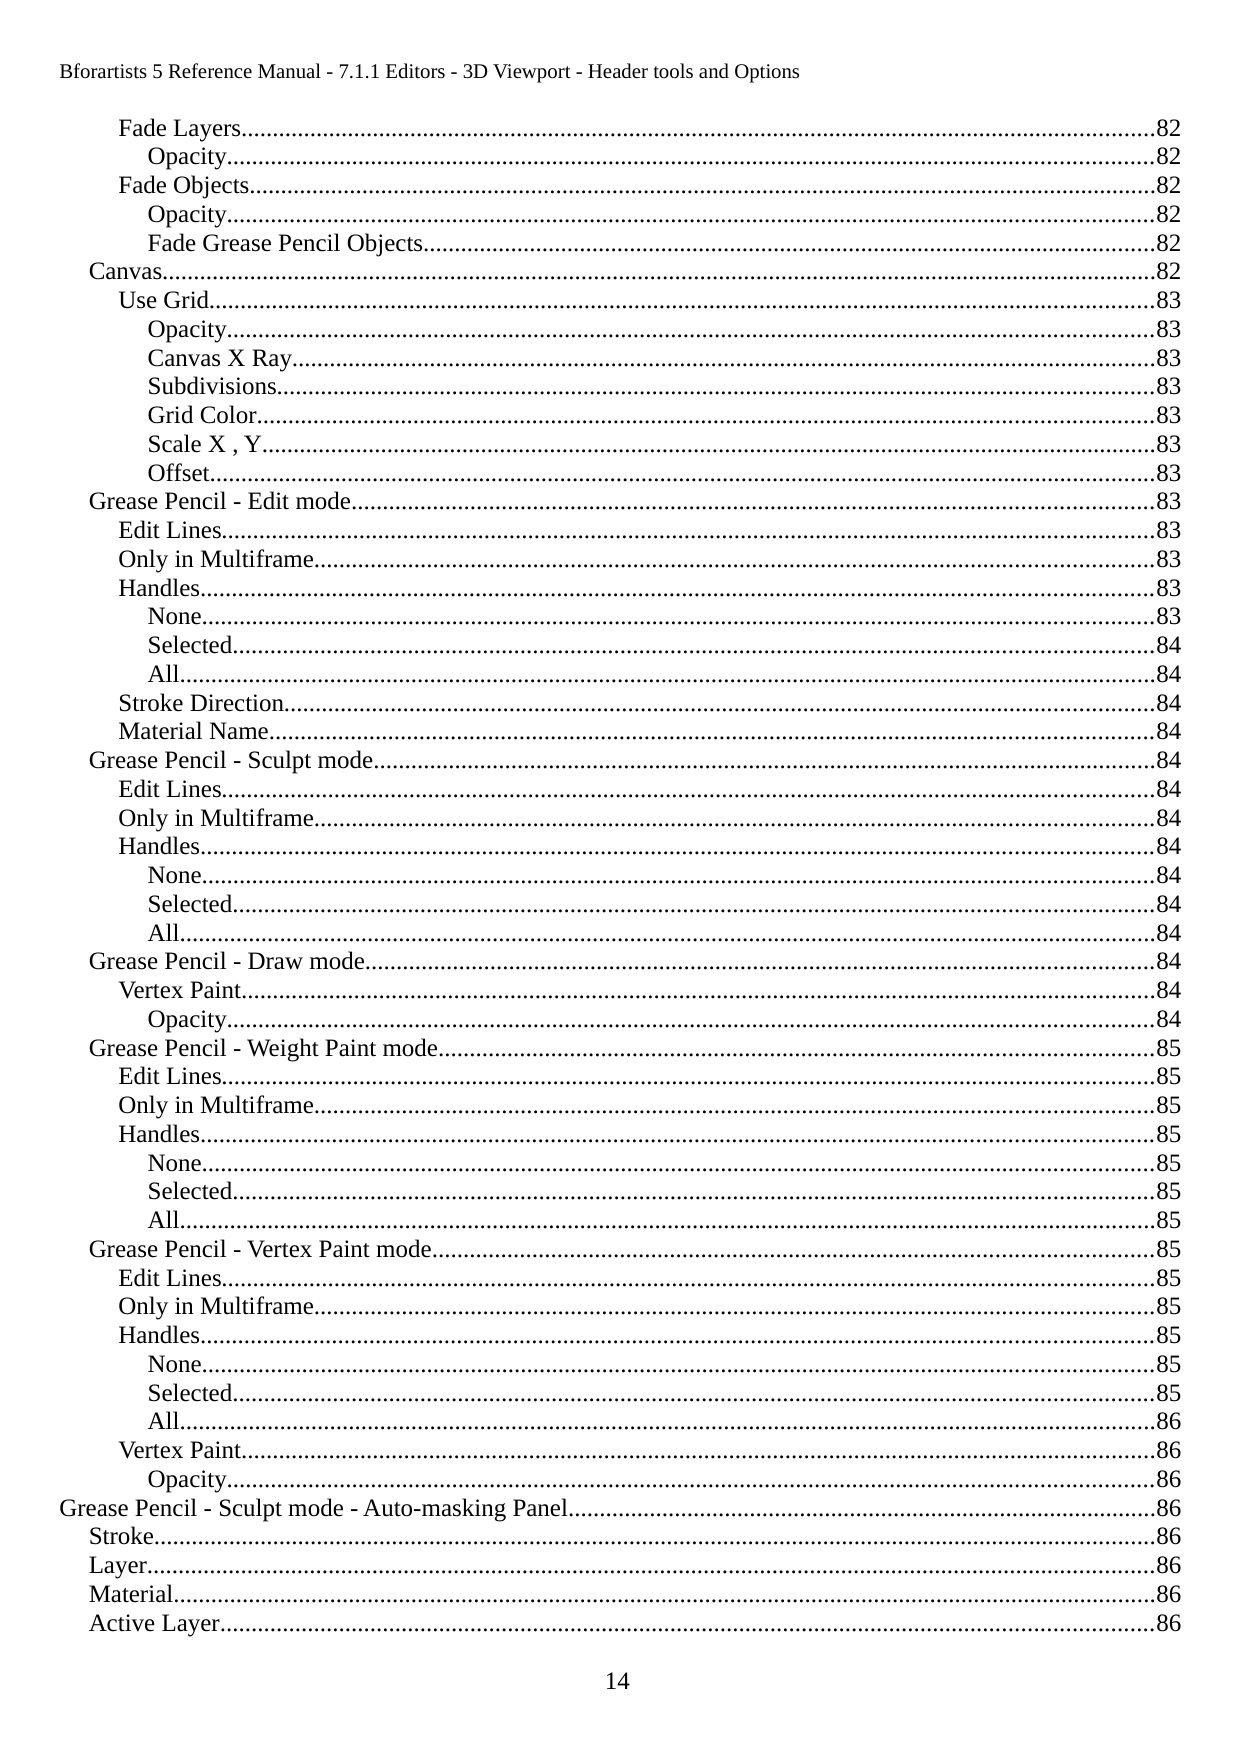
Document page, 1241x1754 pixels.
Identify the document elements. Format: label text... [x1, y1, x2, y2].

text Grease Pencil - Sculpt mode 84 [88, 745, 1181, 774]
text Grease Pencil - Edit mode 83 [88, 486, 1181, 515]
text Stroke 86 [88, 1521, 1181, 1550]
text Offset 83 [147, 458, 1181, 486]
text Selected 84 [147, 889, 1181, 918]
text None 84 [147, 860, 1181, 889]
text Selected 84 [147, 630, 1181, 659]
text Canvas X Ray 83 [147, 343, 1181, 371]
text Scale X , Y 83 [147, 429, 1181, 458]
text All 84 [147, 659, 1181, 688]
text Opacity 82 [147, 141, 1181, 170]
text Only in Multiframe 85 [118, 1291, 1181, 1320]
text Subdivisions 83 [147, 371, 1181, 400]
text Only in Multiframe 85 [118, 1090, 1181, 1119]
text Opacity 83 [147, 314, 1181, 343]
text Handles 85 [118, 1320, 1181, 1349]
text Only in Multiframe 83 [118, 544, 1181, 573]
text Vertex Paint 84 [118, 975, 1181, 1004]
text Grease Pencil - Vertex Paint mode 85 [88, 1234, 1181, 1263]
text Selected 85 [147, 1378, 1181, 1406]
text Grid Color 83 [147, 400, 1181, 429]
text Active Layer 86 [88, 1608, 1181, 1636]
text Edit Lines 85 [118, 1061, 1181, 1090]
text Edit Lines 83 [118, 515, 1181, 544]
text Opacity 82 [147, 199, 1181, 228]
text Handles 85 [118, 1119, 1181, 1148]
text None 85 [147, 1349, 1181, 1378]
text Handles 84 [118, 831, 1181, 860]
text All 84 [147, 918, 1181, 946]
text Material 86 [88, 1579, 1181, 1608]
text Grease Pencil - Sculpt mode - Auto-masking Panel 86 [59, 1493, 1181, 1521]
text Grease Pencil - Weight Paint mode 85 [88, 1033, 1181, 1061]
text Fade Grease Pencil Objects 82 [147, 228, 1181, 256]
text Opacity 86 [147, 1464, 1181, 1493]
text Layer 86 [88, 1550, 1181, 1579]
text Fade Objects 82 [118, 170, 1181, 199]
text Stroke Direction 84 [118, 688, 1181, 716]
text Fade Layers 82 [118, 113, 1181, 141]
text Vertex Paint 86 [118, 1435, 1181, 1464]
text Selected 85 [147, 1176, 1181, 1205]
text All 86 [147, 1406, 1181, 1435]
text Grease Pencil - Draw mode 84 [88, 946, 1181, 975]
text Material Name 84 [118, 716, 1181, 745]
text Use Grid 83 [118, 285, 1181, 314]
text Only in Multiframe 84 [118, 803, 1181, 831]
text Handles 83 [118, 573, 1181, 601]
text None 83 [147, 601, 1181, 630]
text Edit Lines 85 [118, 1263, 1181, 1291]
text None 85 [147, 1148, 1181, 1176]
text Edit Lines 84 [118, 774, 1181, 803]
text All 85 [147, 1205, 1181, 1234]
text Opacity 84 [147, 1004, 1181, 1033]
text Canvas 82 [88, 256, 1181, 285]
